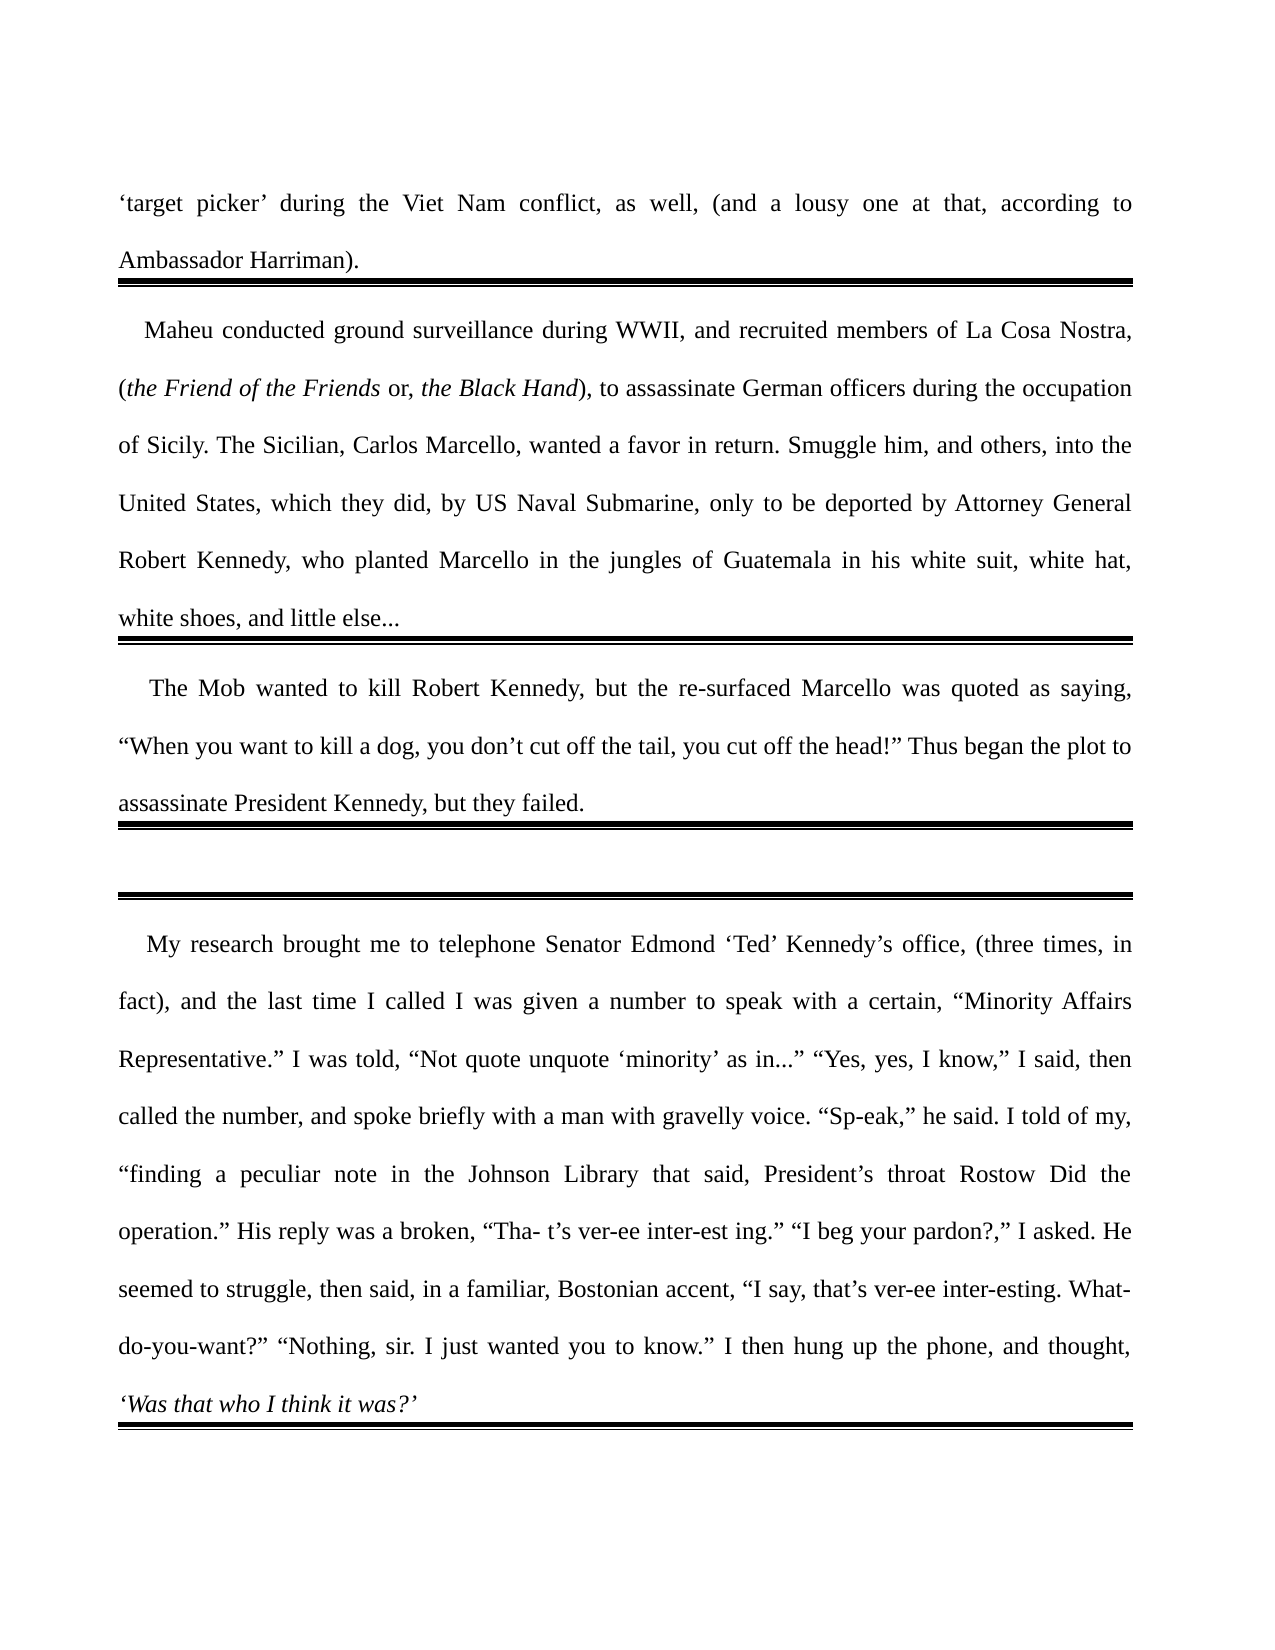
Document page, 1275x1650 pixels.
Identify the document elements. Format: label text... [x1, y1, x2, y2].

text ‘target picker’ during the Viet Nam conflict, as well, (and a lousy one at that, according to Ambassador Harriman). [118, 188, 1133, 278]
text Maheu conducted ground surveillance during WWII, and recruited members of La Cosa Nostra, (the Friend of the Friends or, the Black Hand), to assassinate German officers during the occupation of Sicily. The Sicilian, Carlos Marcello, wanted a favor in return. Smuggle him, and others, into the United States, which they did, by US Naval Submarine, only to be deported by Attorney General Robert Kennedy, who planted Marcello in the jungles of Guatemala in his white suit, white hat, white shoes, and little else... [118, 316, 1133, 636]
text My research brought me to telephone Senator Edmond ‘Ted’ Kennedy’s office, (three times, in fact), and the last time I called I was given a number to speak with a certain, “Minority Affairs Representative.” I was told, “Not quote unquote ‘minority’ as in...” “Yes, yes, I know,” I said, then called the number, and spoke briefly with a man with gravelly voice. “Sp-eak,” he said. I told of my, “finding a peculiar note in the Johnson Library that said, President’s throat Rostow Did the operation.” His reply was a broken, “Tha- t’s ver-ee inter-est ing.” “I beg your pardon?,” I asked. He seemed to struggle, then said, in a familiar, Bostonian accent, “I say, that’s ver-ee inter-esting. What-do-you-want?” “Nothing, sir. I just wanted you to know.” I then hung up the phone, and thought, ‘Was that who I think it was?’ [118, 929, 1133, 1422]
text The Mob wanted to kill Robert Kennedy, but the re-surfaced Marcello was quoted as saying, “When you want to kill a dog, you don’t cut off the tail, you cut off the head!” Thus began the plot to assassinate President Kennedy, but they failed. [118, 673, 1133, 821]
